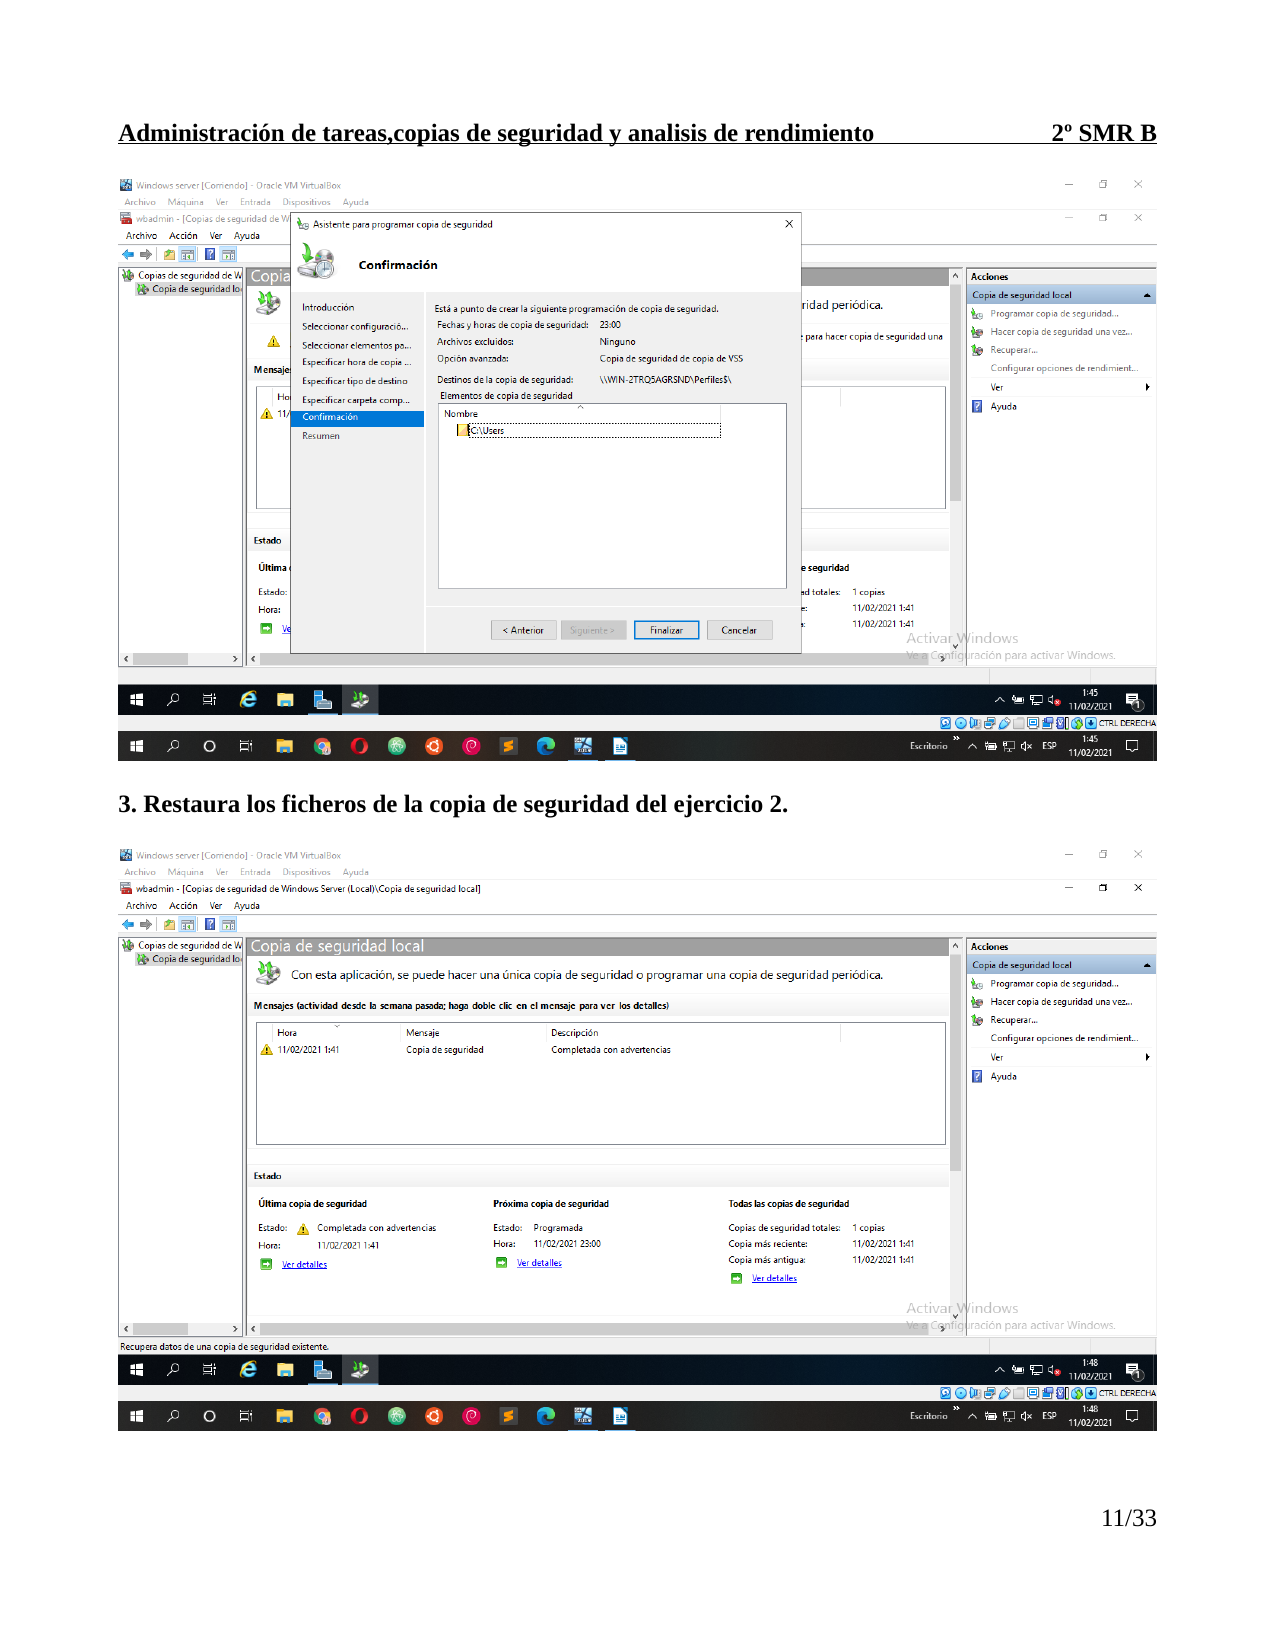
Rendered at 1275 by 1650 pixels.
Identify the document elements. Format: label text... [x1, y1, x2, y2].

text 3. Restaura los ficheros de la copia de seguridad del ejercicio 2. [118, 789, 1157, 818]
picture [118, 176, 1157, 761]
picture [118, 846, 1157, 1431]
